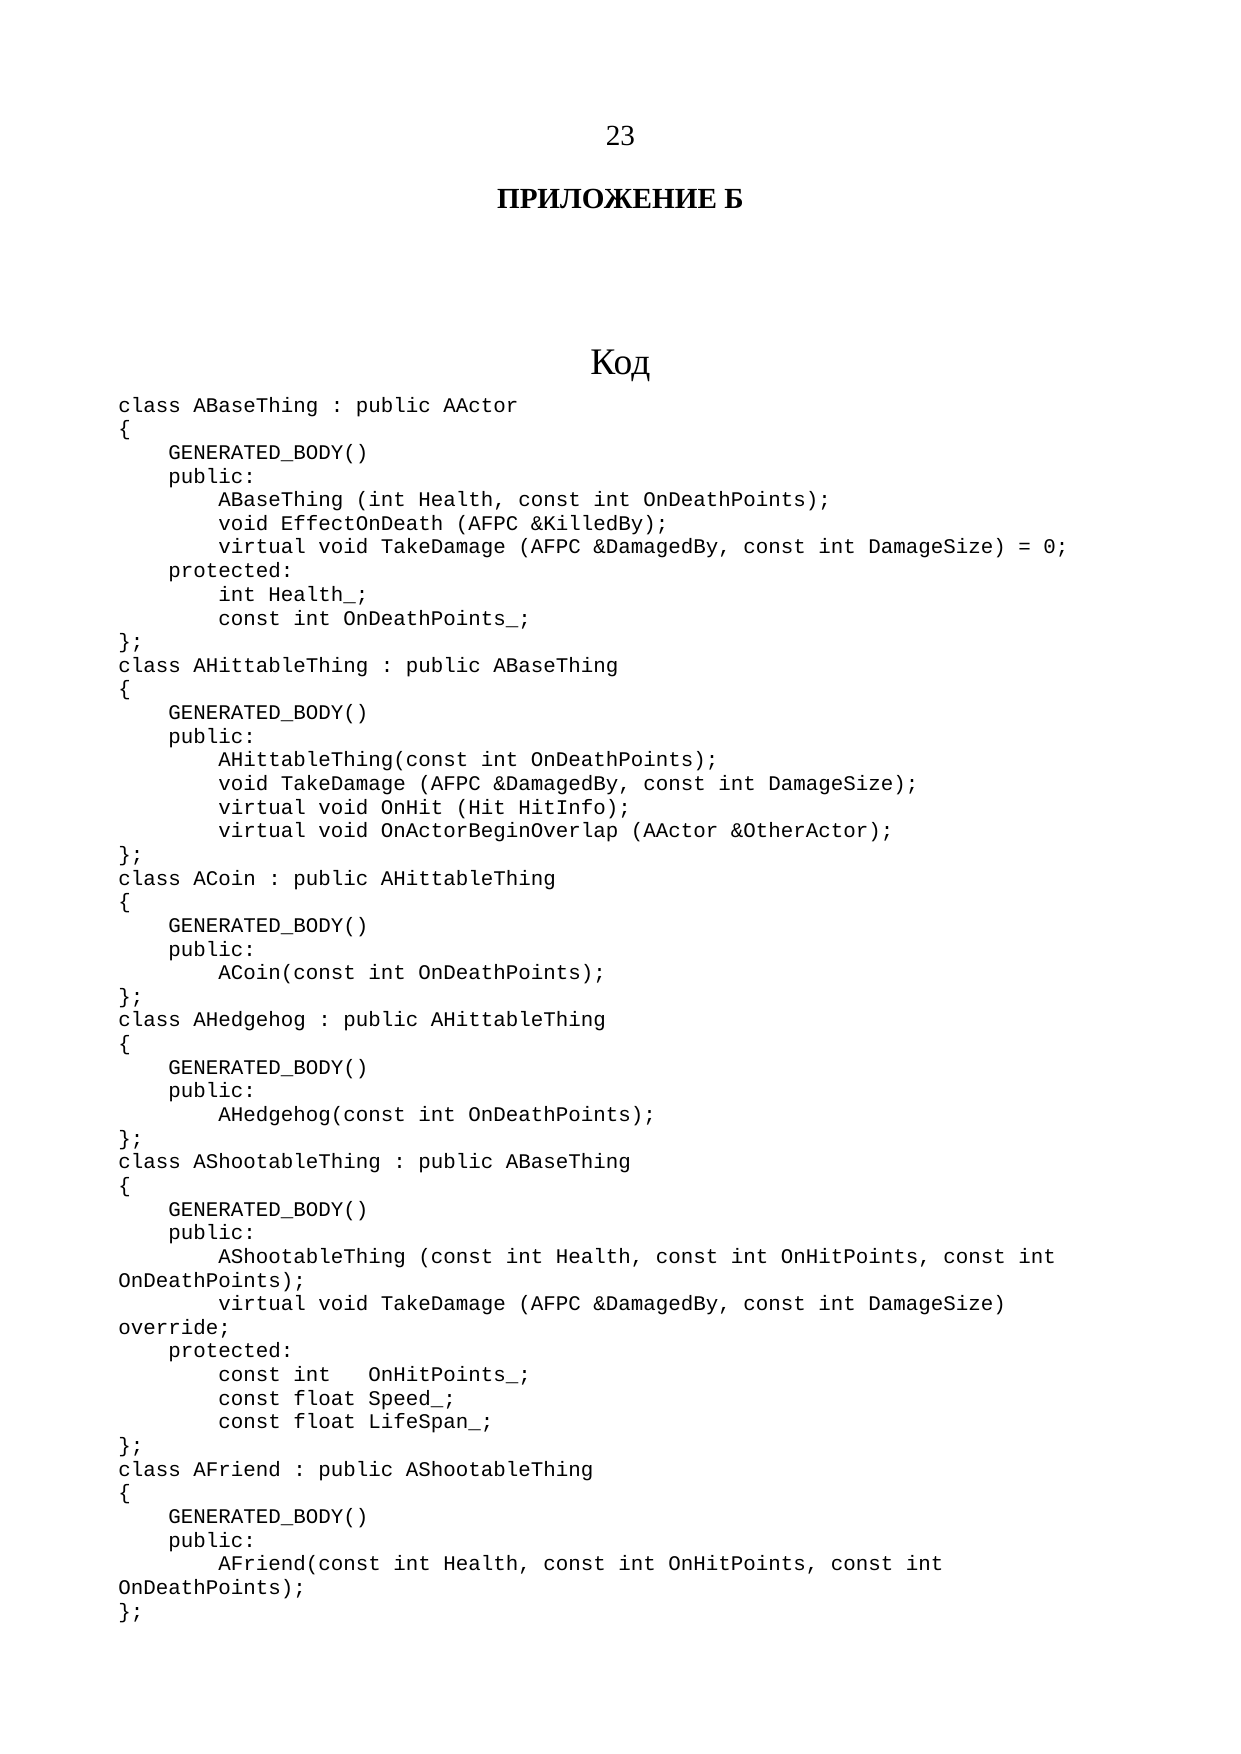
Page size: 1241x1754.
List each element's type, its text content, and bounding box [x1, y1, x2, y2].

text virtual void TakeDamage (AFPC &DamagedBy, const int DamageSize) = 0; [118, 537, 1122, 560]
text }; [118, 844, 1122, 868]
text { [118, 1482, 1122, 1506]
text virtual void TakeDamage (AFPC &DamagedBy, const int DamageSize) override; [118, 1293, 1122, 1341]
text { [118, 1175, 1122, 1199]
text virtual void OnActorBeginOverlap (AActor &OtherActor); [118, 820, 1122, 844]
text }; [118, 1435, 1122, 1459]
text protected: [118, 1341, 1122, 1364]
text void EffectOnDeath (AFPC &KilledBy); [118, 513, 1122, 537]
text }; [118, 1601, 1122, 1624]
text const int OnDeathPoints_; [118, 607, 1122, 631]
text AHedgehog(const int OnDeathPoints); [118, 1104, 1122, 1128]
text public: [118, 1530, 1122, 1553]
text class AShootableThing : public ABaseThing [118, 1151, 1122, 1175]
text { [118, 891, 1122, 915]
text const float Speed_; [118, 1388, 1122, 1411]
text protected: [118, 560, 1122, 584]
text const int OnHitPoints_; [118, 1364, 1122, 1388]
text GENERATED_BODY() [118, 702, 1122, 726]
text ABaseThing (int Health, const int OnDeathPoints); [118, 489, 1122, 513]
text class AHedgehog : public AHittableThing [118, 1009, 1122, 1033]
text { [118, 678, 1122, 702]
text class ABaseThing : public AActor [118, 395, 1122, 418]
text public: [118, 726, 1122, 749]
text virtual void OnHit (Hit HitInfo); [118, 797, 1122, 820]
text const float LifeSpan_; [118, 1411, 1122, 1435]
subtitle Код [118, 339, 1122, 382]
text public: [118, 466, 1122, 489]
text class AFriend : public AShootableThing [118, 1459, 1122, 1482]
text GENERATED_BODY() [118, 1199, 1122, 1222]
text GENERATED_BODY() [118, 915, 1122, 938]
text GENERATED_BODY() [118, 442, 1122, 466]
text void TakeDamage (AFPC &DamagedBy, const int DamageSize); [118, 773, 1122, 797]
text ACoin(const int OnDeathPoints); [118, 962, 1122, 986]
text GENERATED_BODY() [118, 1506, 1122, 1530]
list Приложение Б [118, 181, 1122, 215]
text }; [118, 986, 1122, 1009]
text { [118, 418, 1122, 442]
text class ACoin : public AHittableThing [118, 868, 1122, 891]
text public: [118, 1222, 1122, 1246]
text { [118, 1033, 1122, 1057]
text AHittableThing(const int OnDeathPoints); [118, 749, 1122, 773]
text AShootableThing (const int Health, const int OnHitPoints, const int OnDeathPoints); [118, 1246, 1122, 1293]
text public: [118, 938, 1122, 962]
text public: [118, 1080, 1122, 1104]
text GENERATED_BODY() [118, 1057, 1122, 1080]
text AFriend(const int Health, const int OnHitPoints, const int OnDeathPoints); [118, 1553, 1122, 1601]
text }; [118, 1128, 1122, 1151]
text int Health_; [118, 584, 1122, 607]
text }; [118, 631, 1122, 655]
text class AHittableThing : public ABaseThing [118, 655, 1122, 678]
